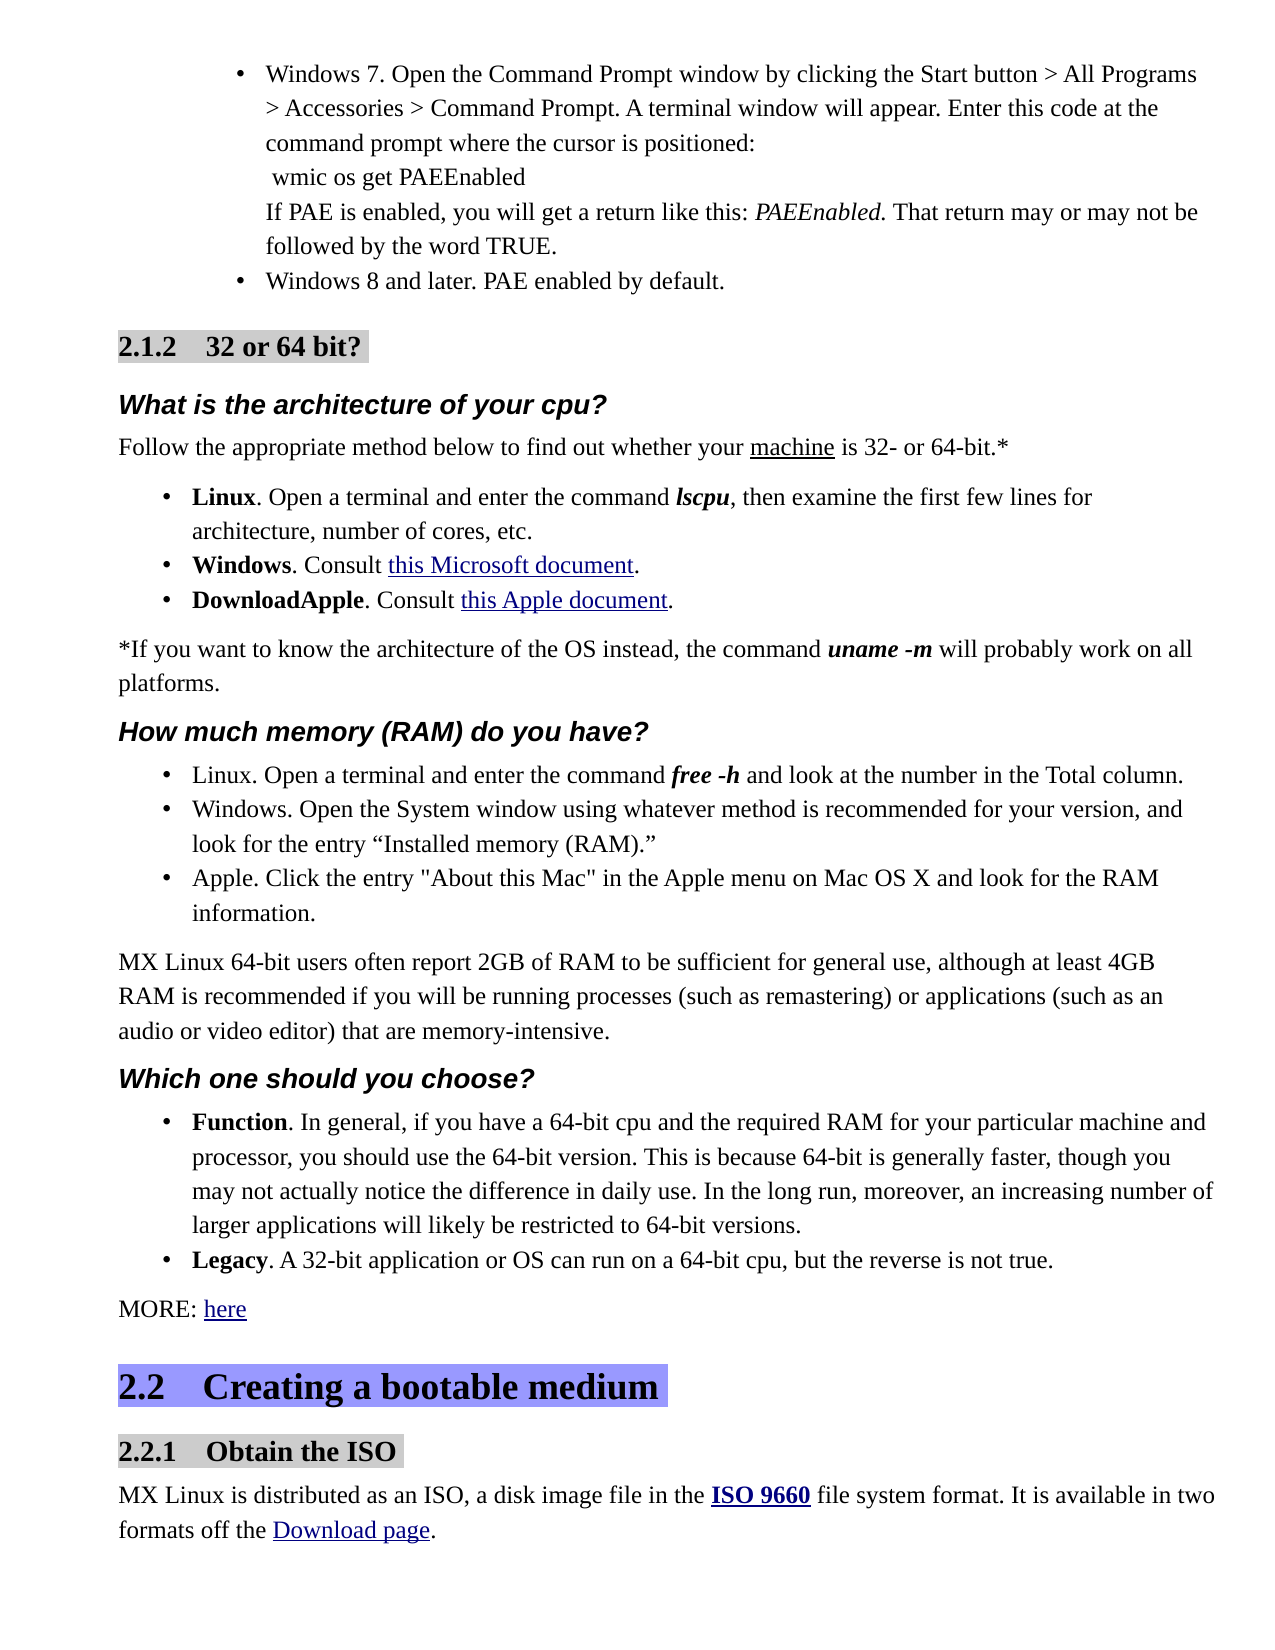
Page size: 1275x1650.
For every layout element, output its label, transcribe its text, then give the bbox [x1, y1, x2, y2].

text MX Linux is distributed as an ISO, a disk image file in the ISO 9660 file system format. It is available in two formats off the Download page. [118, 1480, 1216, 1543]
subtitle 2.2.1 Obtain the ISO [404, 1434, 1216, 1468]
list Windows. Open the System window using whatever method is recommended for your version, and look for the entry “Installed memory (RAM).” [162, 794, 1216, 858]
list Linux. Open a terminal and enter the command lscpu, then examine the first few lines for architecture, number of cores, etc. [162, 482, 1216, 545]
list Windows. Consult this Microsoft document. [162, 551, 1216, 579]
list DownloadApple. Consult this Apple document. [162, 585, 1216, 614]
list Windows 8 and later. PAE enabled by default. [236, 266, 1216, 295]
subtitle 2.2 Creating a bootable medium [668, 1364, 1216, 1407]
subtitle How much memory (RAM) do you have? [118, 716, 1216, 747]
text *If you want to know the architecture of the OS instead, the command uname -m will probably work on all platforms. [118, 634, 1216, 697]
list Function. In general, if you have a 64-bit cpu and the required RAM for your particular machine and processor, you should use the 64-bit version. This is because 64-bit is generally faster, though you may not actually notice the difference in daily use. In the long run, moreover, an increasing number of larger applications will likely be restricted to 64-bit versions. [162, 1107, 1216, 1239]
text Follow the appropriate method below to find out whether your machine is 32- or 64-bit.* [118, 432, 1216, 461]
subtitle What is the architecture of your cpu? [118, 388, 1216, 420]
list Apple. Click the entry "About this Mac" in the Apple menu on Mac OS X and look for the RAM information. [162, 863, 1216, 927]
list Legacy. A 32-bit application or OS can run on a 64-bit cpu, but the reverse is not true. [162, 1245, 1216, 1274]
text MX Linux 64-bit users often report 2GB of RAM to be sufficient for general use, although at least 4GB RAM is recommended if you will be running processes (such as remastering) or applications (such as an audio or video editor) that are memory-intensive. [118, 947, 1216, 1044]
subtitle Which one should you choose? [118, 1063, 1216, 1095]
list If PAE is enabled, you will get a return like this: PAEEnabled. That return may or may not be followed by the word TRUE. [236, 197, 1216, 260]
list Linux. Open a terminal and enter the command free -h and look at the number in the Total column. [162, 760, 1216, 789]
text MORE: here [118, 1294, 1216, 1323]
subtitle 2.1.2 32 or 64 bit? [118, 329, 1216, 363]
list wmic os get PAEEnabled [236, 162, 1216, 191]
list Windows 7. Open the Command Prompt window by clicking the Start button > All Programs > Accessories > Command Prompt. A terminal window will appear. Enter this code at the command prompt where the cursor is positioned: [236, 59, 1216, 157]
